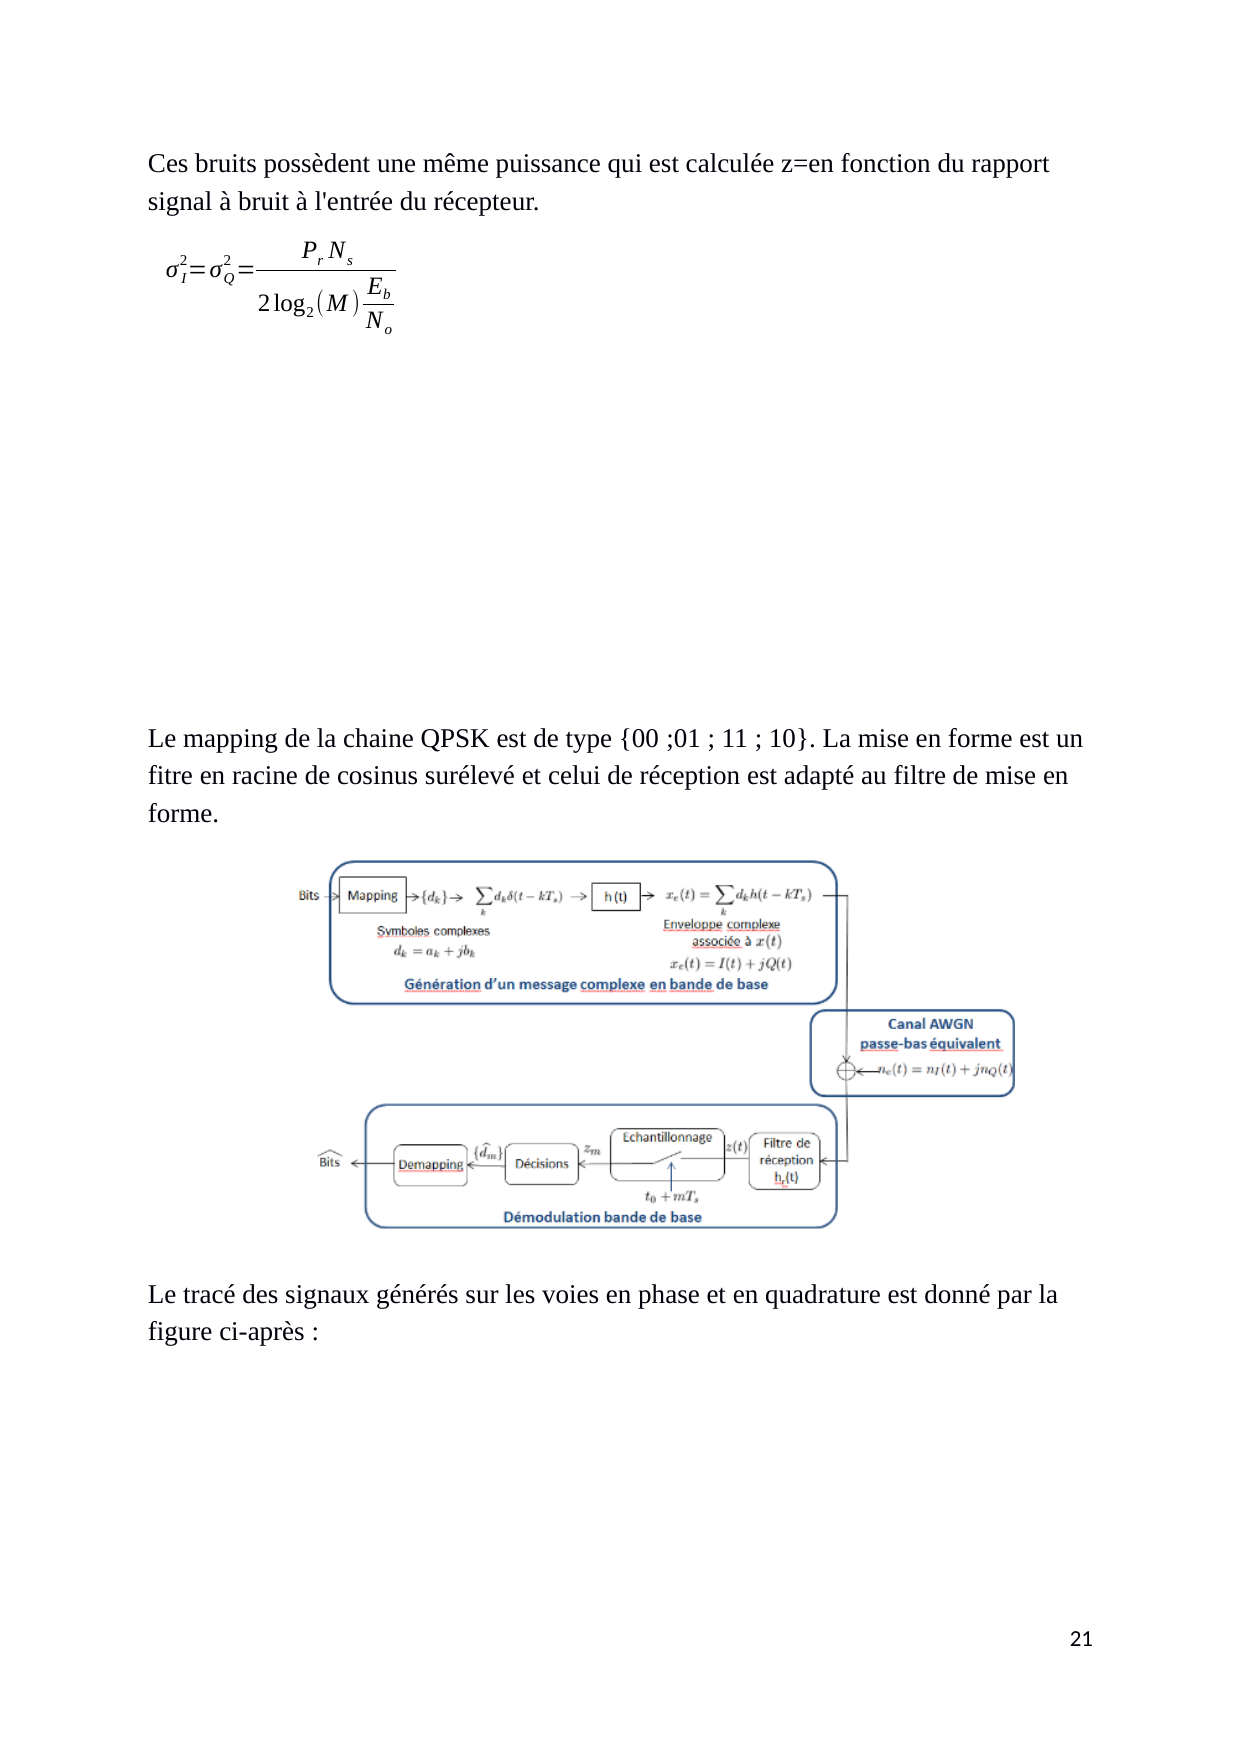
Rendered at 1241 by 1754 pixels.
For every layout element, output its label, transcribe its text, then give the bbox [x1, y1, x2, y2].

text Le mapping de la chaine QPSK est de type {00 ;01 ; 11 ; 10}. La mise en forme est un fitre en racine de cosinus surélevé et celui de réception est adapté au filtre de mise en forme. [148, 722, 1093, 828]
picture [147, 848, 1093, 1272]
text Le tracé des signaux générés sur les voies en phase et en quadrature est donné par la figure ci-après : [148, 1272, 1093, 1346]
text Ces bruits possèdent une même puissance qui est calculée z=en fonction du rapport signal à bruit à l'entrée du récepteur. [148, 148, 1093, 216]
